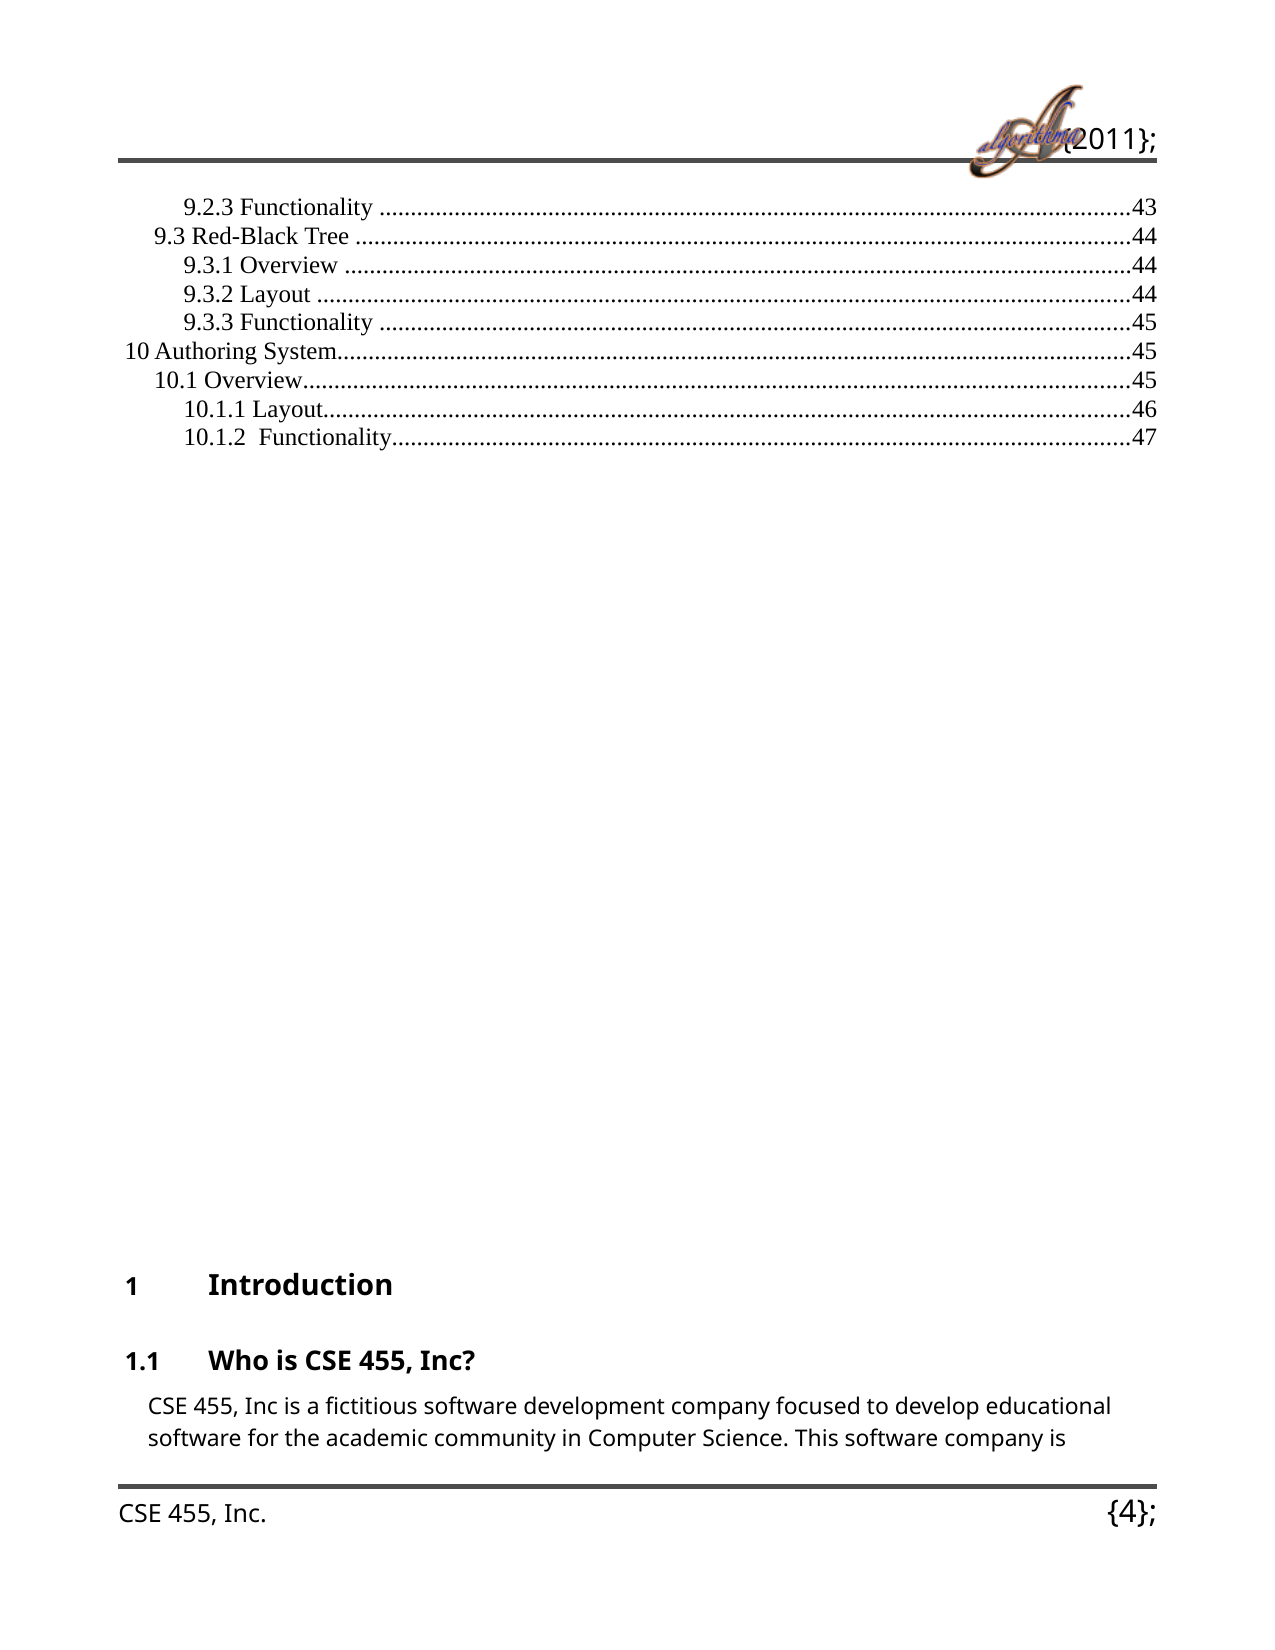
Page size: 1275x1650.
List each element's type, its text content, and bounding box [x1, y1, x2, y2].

text 9.3.3 Functionality 45 [177, 307, 1157, 336]
subtitle Introduction [118, 1264, 1157, 1303]
text 10.1.2 Functionality 47 [177, 422, 1157, 451]
text 10 Authoring System 45 [118, 336, 1157, 365]
text 10.1 Overview 45 [148, 365, 1157, 394]
text 9.3 Red-Black Tree 44 [148, 221, 1157, 250]
text 9.3.1 Overview 44 [177, 250, 1157, 279]
subtitle Who is CSE 455, Inc? [118, 1341, 1157, 1378]
text CSE 455, Inc is a fictitious software development company focused to develop educational software for the academic community in Computer Science. This software company is [148, 1390, 1157, 1453]
text 9.2.3 Functionality 43 [177, 192, 1157, 221]
picture [966, 83, 1087, 180]
text 10.1.1 Layout 46 [177, 394, 1157, 422]
text 9.3.2 Layout 44 [177, 279, 1157, 307]
